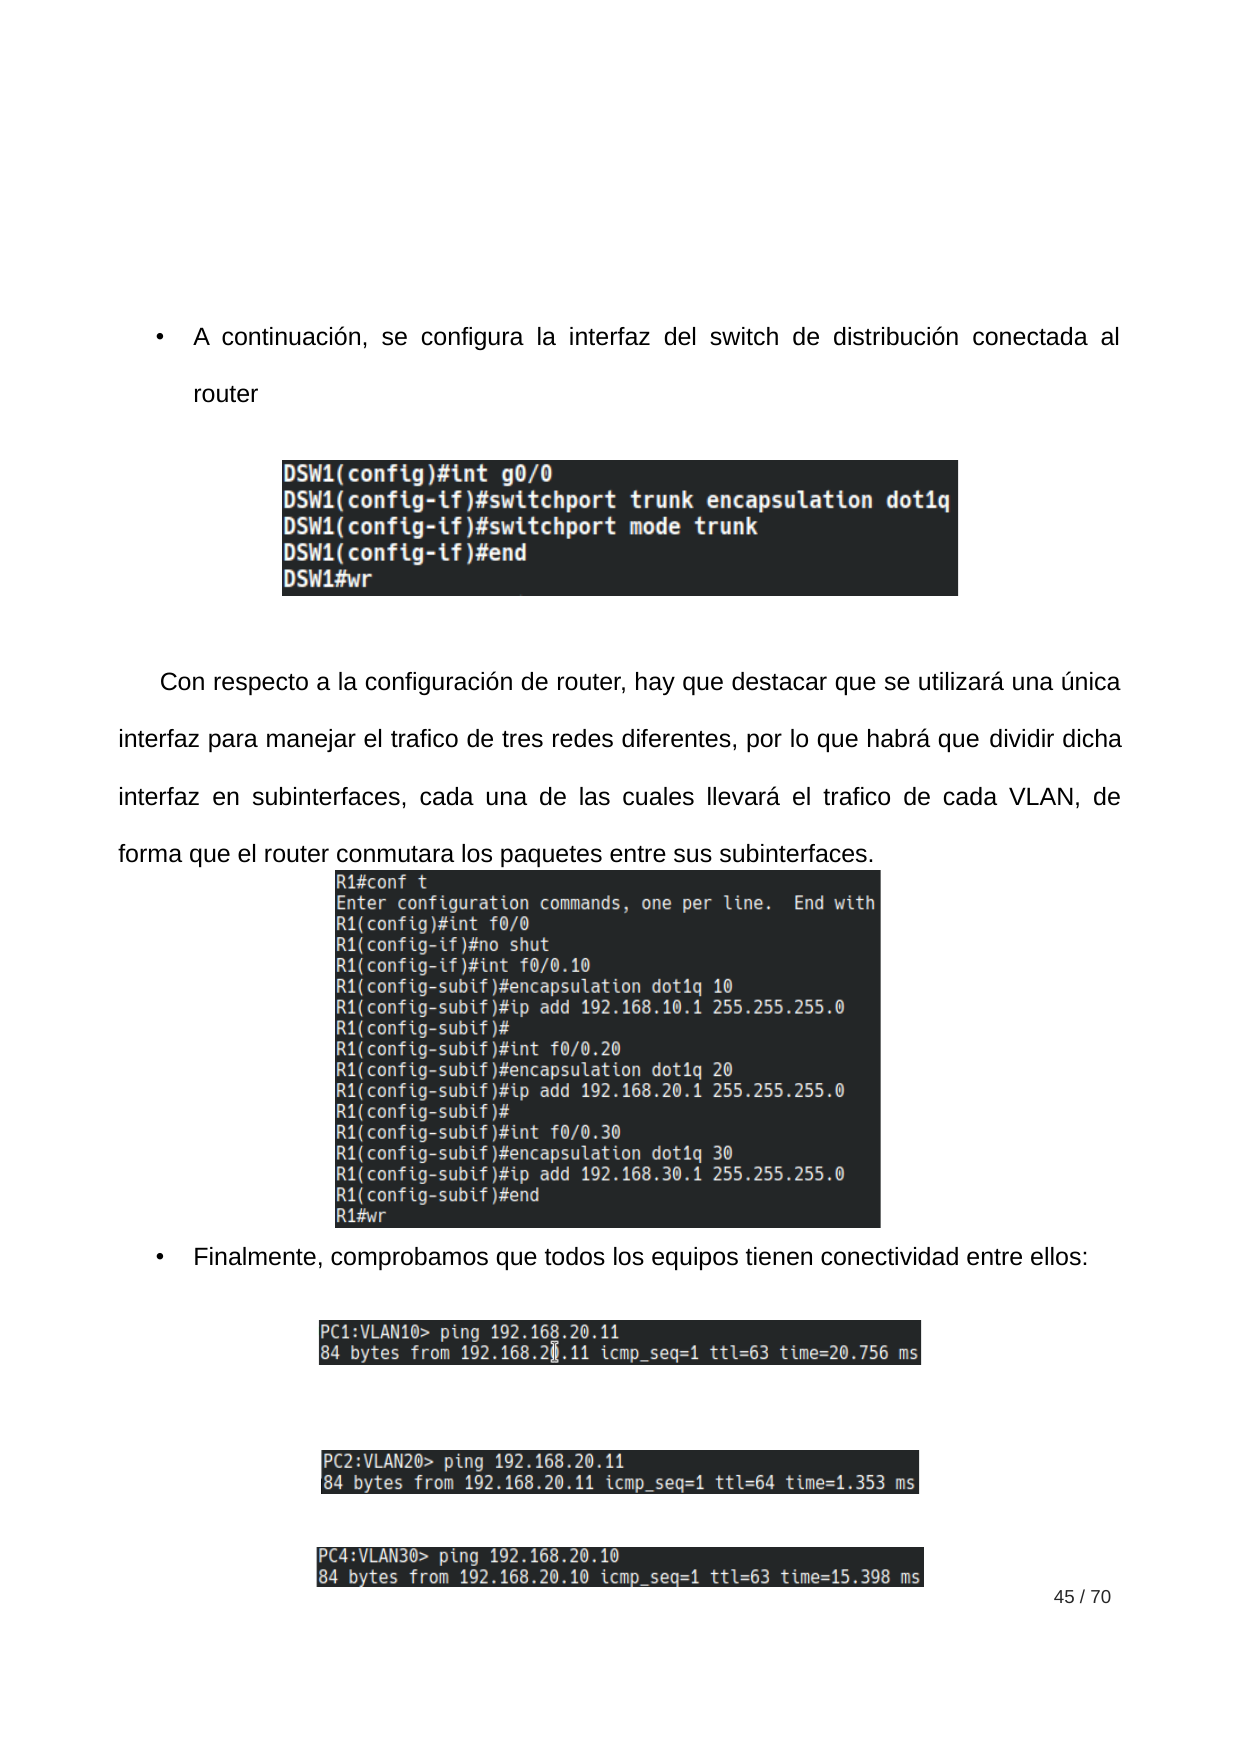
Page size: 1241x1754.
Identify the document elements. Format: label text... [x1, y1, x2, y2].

picture [321, 1450, 920, 1494]
picture [335, 870, 881, 1228]
list Finalmente, comprobamos que todos los equipos tienen conectividad entre ellos: [156, 1242, 1122, 1271]
picture [316, 1547, 924, 1587]
picture [282, 460, 959, 596]
text Con respecto a la configuración de router, hay que destacar que se utilizará una única interfaz para manejar el trafico de tres redes diferentes, por lo que habrá que dividir dicha interfaz en subinterfaces, cada una de las cuales llevará el trafico de cada VLAN, de forma que el router conmutara los paquetes entre sus subinterfaces. [118, 667, 1122, 868]
picture [318, 1320, 922, 1365]
list A continuación, se configura la interfaz del switch de distribución conectada al router [156, 322, 1122, 408]
